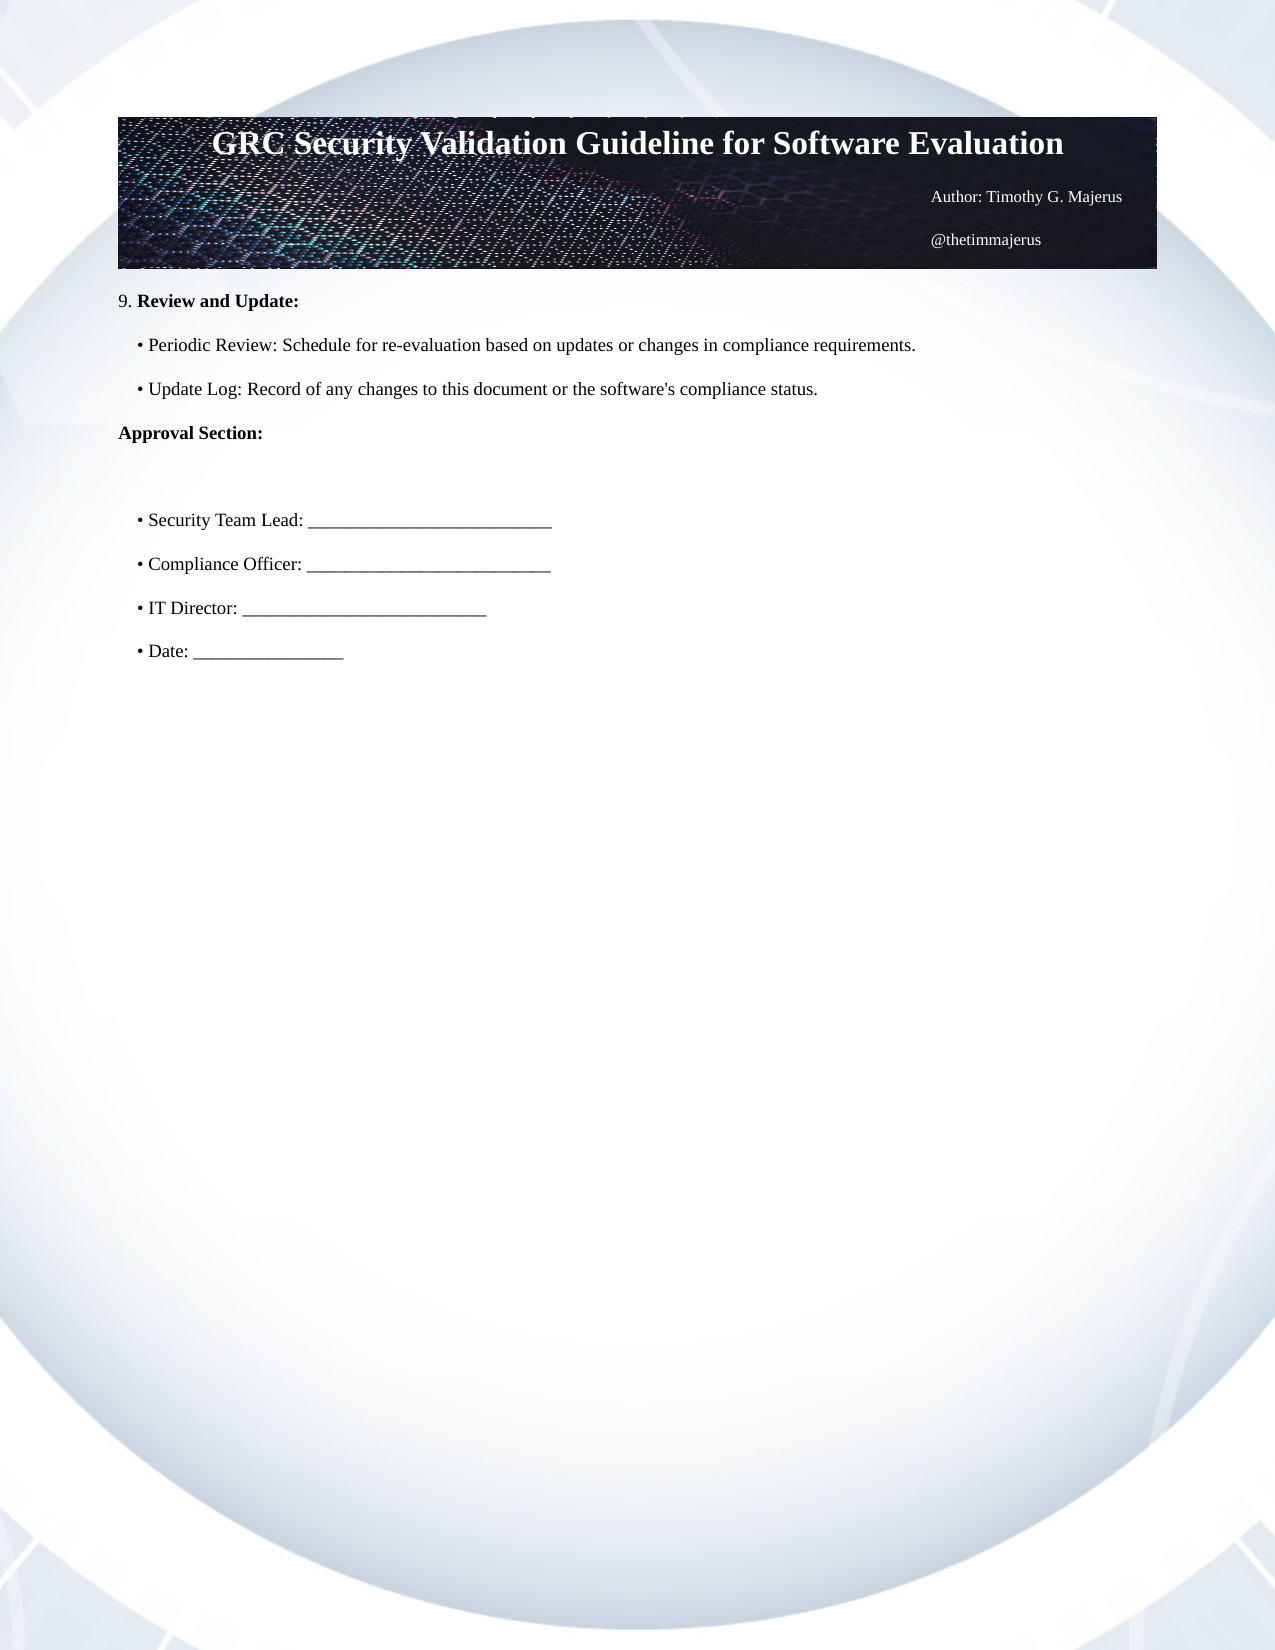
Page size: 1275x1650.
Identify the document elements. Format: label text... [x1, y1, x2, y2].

text • Compliance Officer: __________________________ [118, 531, 1157, 574]
text 9. Review and Update: [118, 268, 1157, 312]
picture [0, 0, 1275, 1650]
text Approval Section: [118, 399, 1157, 443]
text • Update Log: Record of any changes to this document or the software's compliance status. [118, 356, 1157, 399]
text • Periodic Review: Schedule for re-evaluation based on updates or changes in compliance requirements. [118, 312, 1157, 356]
text • Date: ________________ [118, 618, 1157, 662]
text • Security Team Lead: __________________________ [118, 487, 1157, 531]
text • IT Director: __________________________ [118, 574, 1157, 618]
